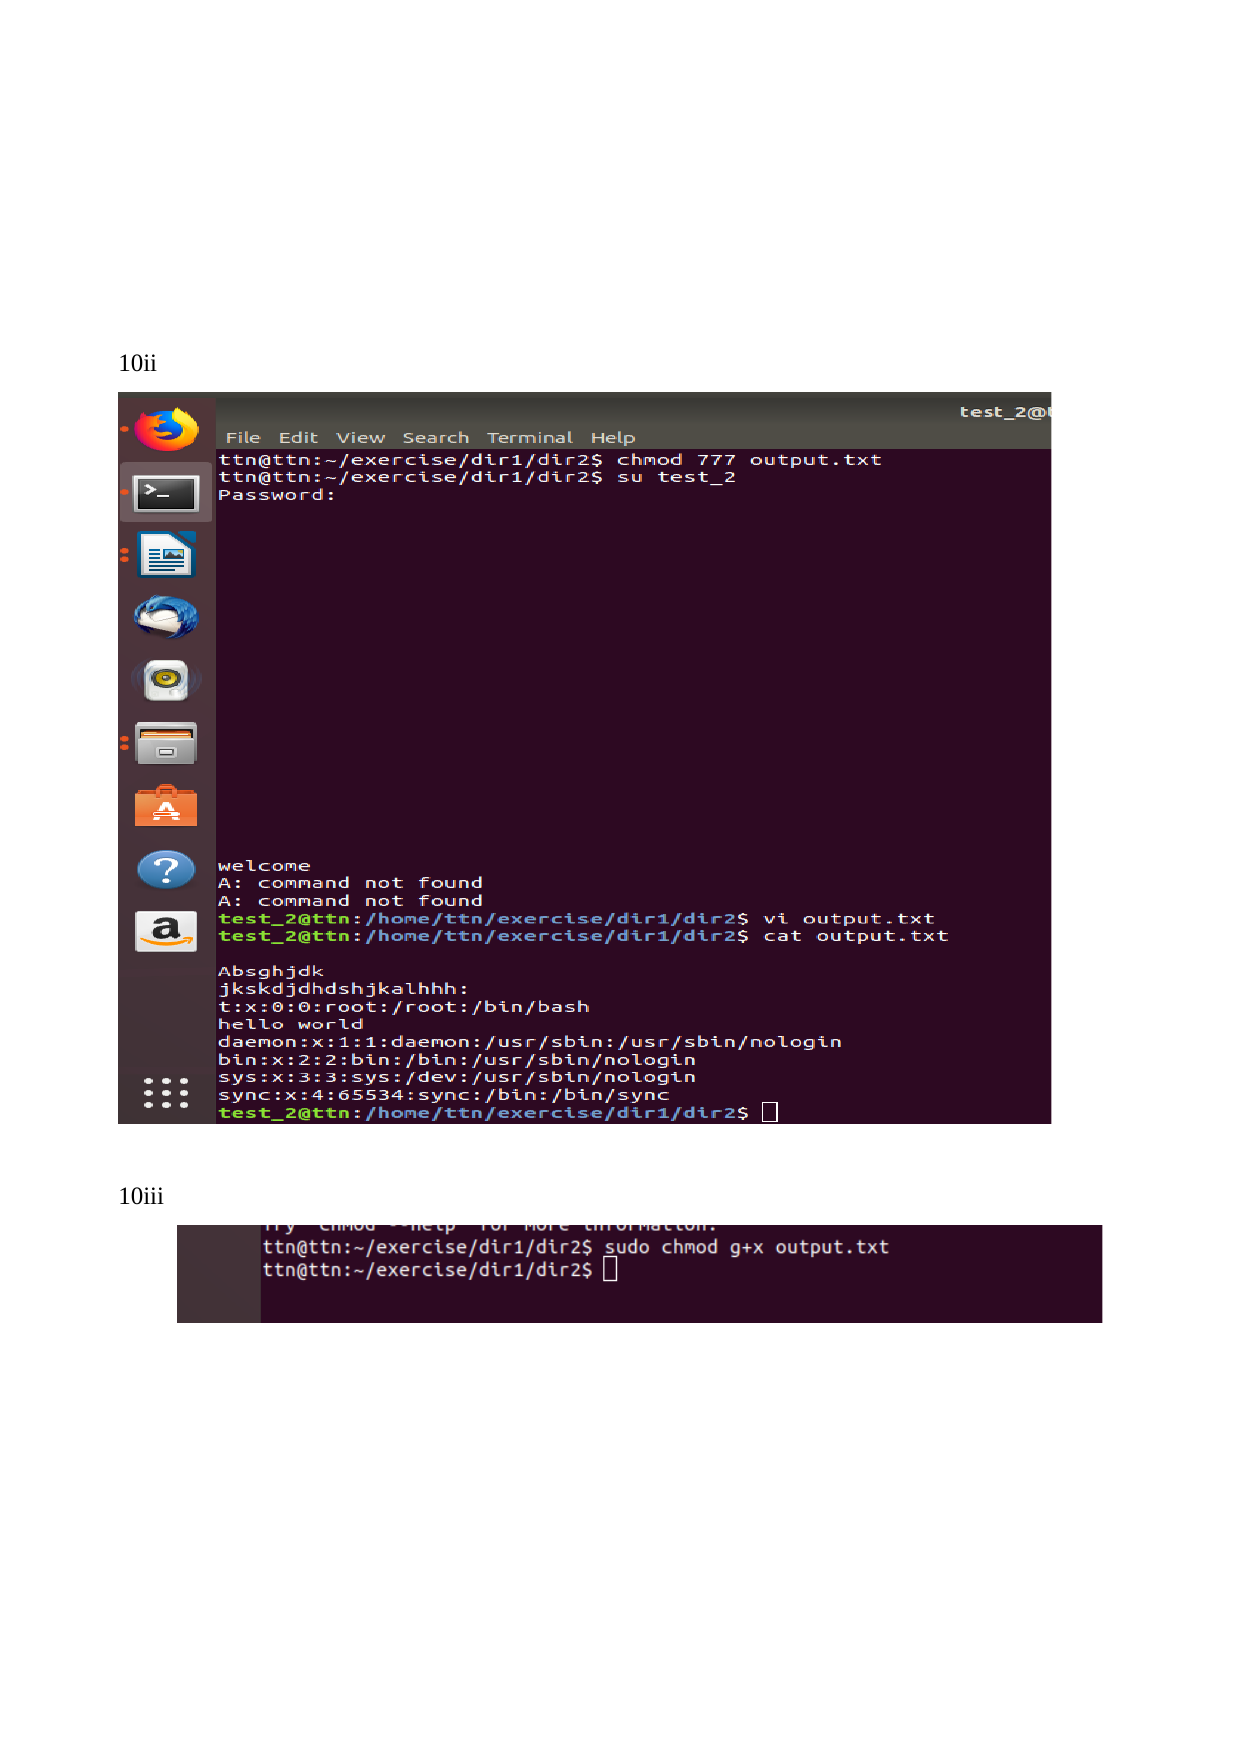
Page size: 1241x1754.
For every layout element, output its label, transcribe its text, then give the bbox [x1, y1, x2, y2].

text 10iii [118, 1181, 1122, 1210]
text 10ii [118, 348, 1122, 377]
